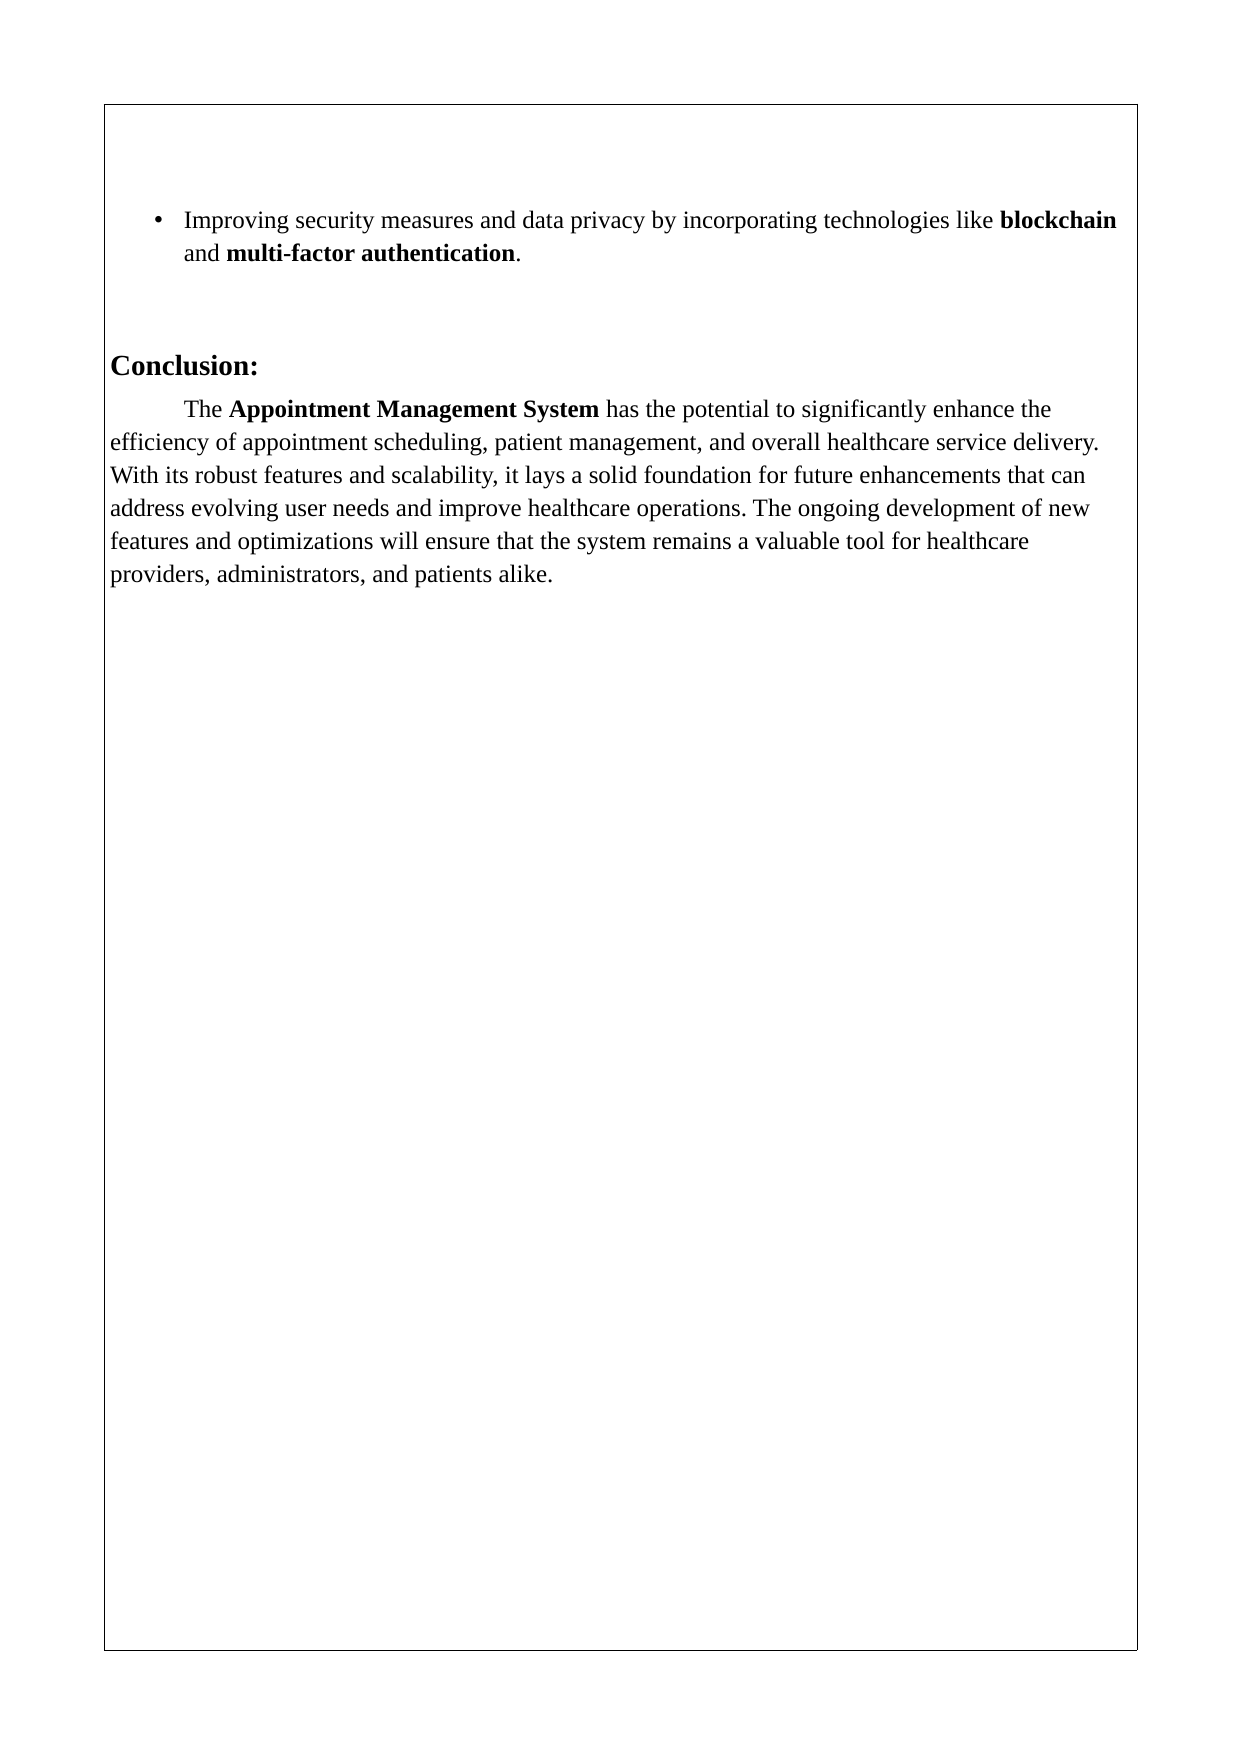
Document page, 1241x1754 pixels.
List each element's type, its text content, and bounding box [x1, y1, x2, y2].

text The Appointment Management System has the potential to significantly enhance the efficiency of appointment scheduling, patient management, and overall healthcare service delivery. With its robust features and scalability, it lays a solid foundation for future enhancements that can address evolving user needs and improve healthcare operations. The ongoing development of new features and optimizations will ensure that the system remains a valuable tool for healthcare providers, administrators, and patients alike. [110, 394, 1131, 588]
subtitle Conclusion: [110, 348, 1131, 381]
list Improving security measures and data privacy by incorporating technologies like blockchain and multi-factor authentication. [154, 205, 1131, 267]
